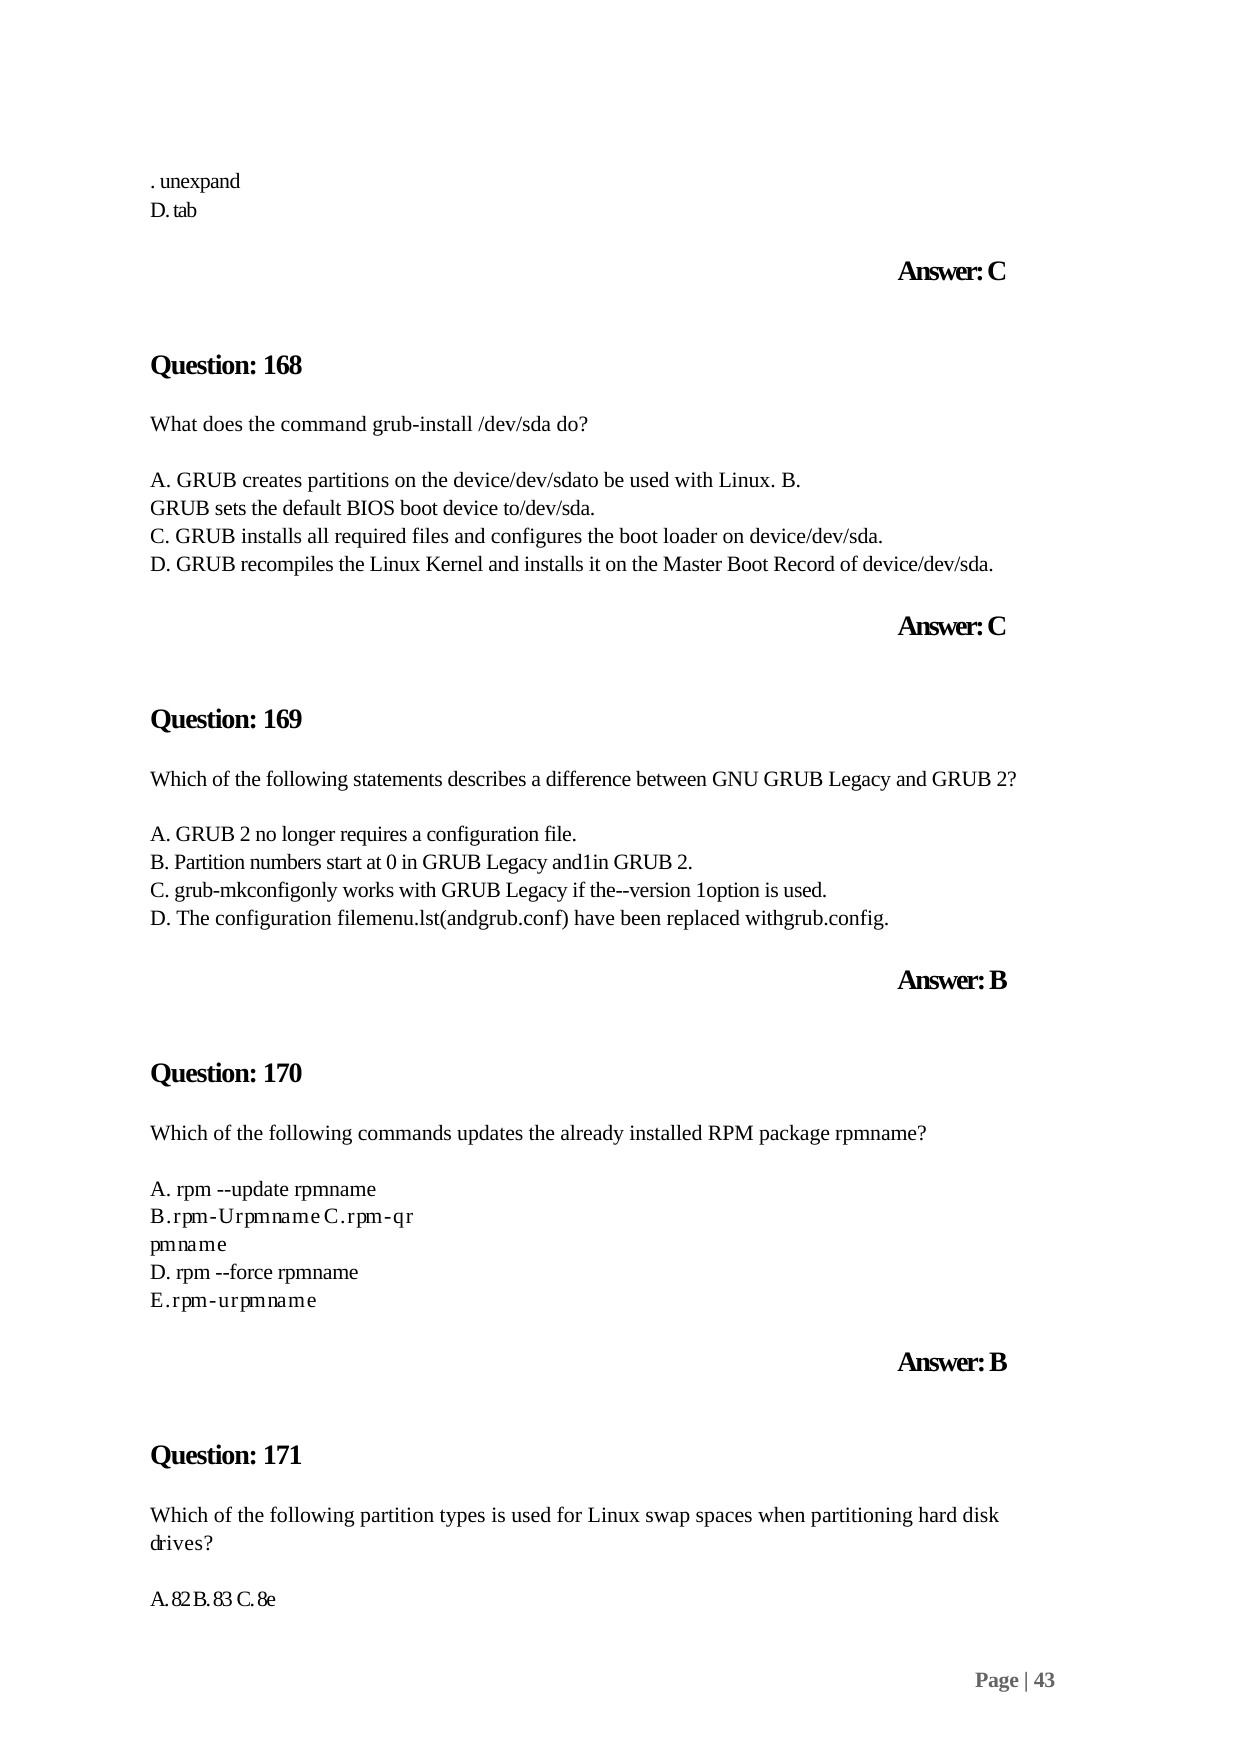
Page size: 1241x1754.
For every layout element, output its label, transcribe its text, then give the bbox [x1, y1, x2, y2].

text dr i v e s ? [150, 1528, 305, 1556]
text A. rpm --update rpmname [150, 1174, 464, 1202]
text Question: 171 [150, 1436, 395, 1472]
text B. Partition numbers start at 0 in GRUB Legacy and1in GRUB 2. [150, 847, 766, 875]
text Answer: C [897, 252, 1026, 288]
text D. tab [150, 195, 266, 223]
text Answer: B [150, 961, 1027, 996]
text Answer: B [150, 1343, 1027, 1378]
text C. grub-mkconfigonly works with GRUB Legacy if the--version 1option is used. [150, 875, 893, 903]
text Which of the following partition types is used for Linux swap spaces when partitioning hard disk [150, 1500, 1091, 1528]
text Question: 170 [150, 1054, 395, 1089]
text A. 82 B. 83 C. 8e [150, 1584, 287, 1612]
text Which of the following commands updates the already installed RPM package rpmname? [150, 1118, 991, 1146]
text Which of the following statements describes a difference between GNU GRUB Legacy and GRUB 2? [150, 764, 1071, 792]
text A. GRUB 2 no longer requires a configuration file. [150, 819, 655, 847]
text What does the command grub-install /dev/sda do? [150, 410, 642, 437]
text Question: 169 [150, 700, 395, 735]
text C. GRUB installs all required files and configures the boot loader on device/dev/sda. [150, 521, 943, 549]
text B . r pm - U r pm na m e C . r pm - q r pm na m e [150, 1202, 416, 1257]
text Page | 43 [150, 1666, 1068, 1693]
text Answer: C [150, 607, 1026, 642]
text D. GRUB recompiles the Linux Kernel and installs it on the Master Boot Record of device/dev/sda. [150, 549, 1056, 577]
text D. The configuration filemenu.lst(andgrub.conf) have been replaced withgrub.config. [150, 903, 953, 931]
text C. unexpand [150, 162, 321, 195]
text D. rpm --force rpmname [150, 1257, 447, 1285]
text A. GRUB creates partitions on the device/dev/sdato be used with Linux. B. GRUB sets the default BIOS boot device to/dev/sda. [150, 465, 814, 521]
text Question: 168 [150, 346, 367, 381]
text E . r pm - u r pm na m e [150, 1285, 412, 1313]
